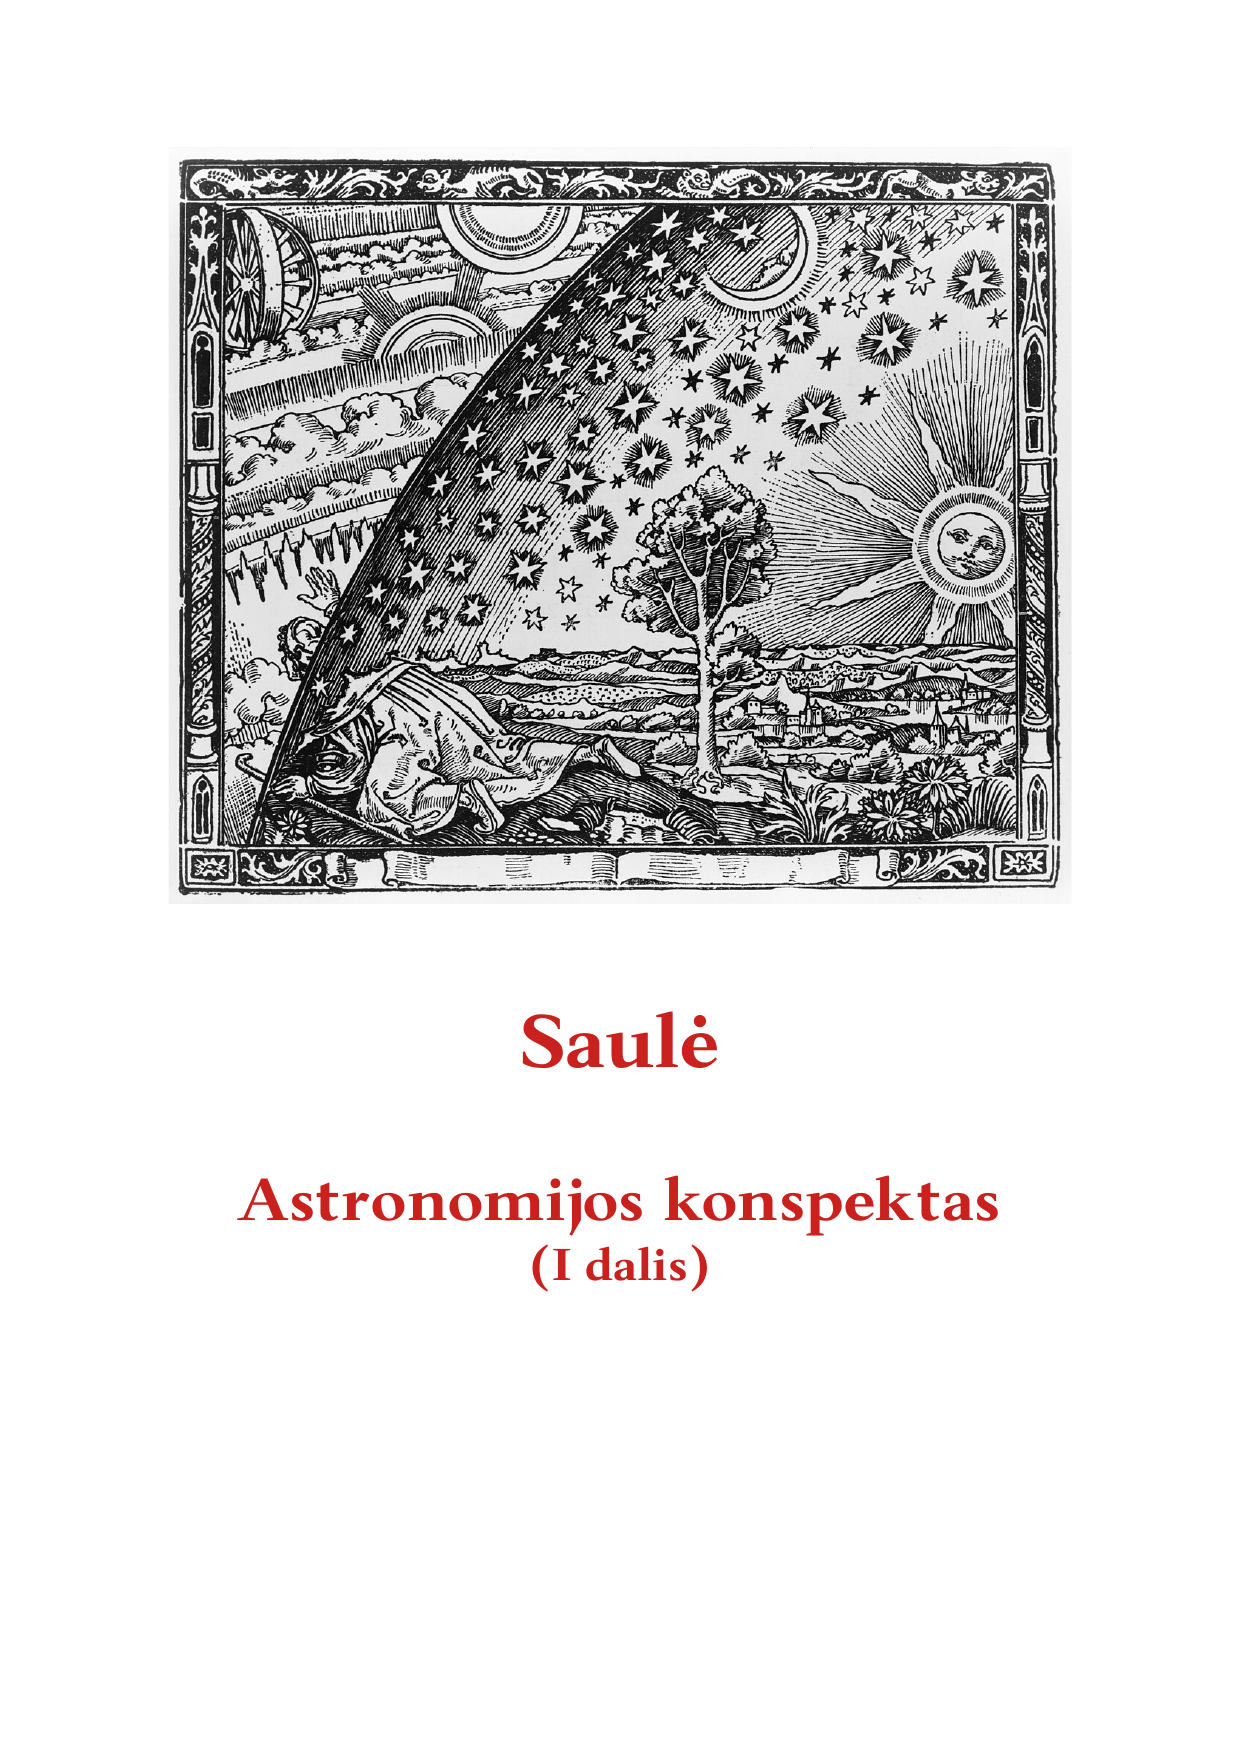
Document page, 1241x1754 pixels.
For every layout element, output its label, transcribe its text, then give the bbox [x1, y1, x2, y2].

picture [168, 147, 1072, 904]
text Astronomijos konspektas [118, 1163, 1122, 1238]
text (I dalis) [118, 1238, 1122, 1293]
text Saulė [118, 997, 1122, 1089]
